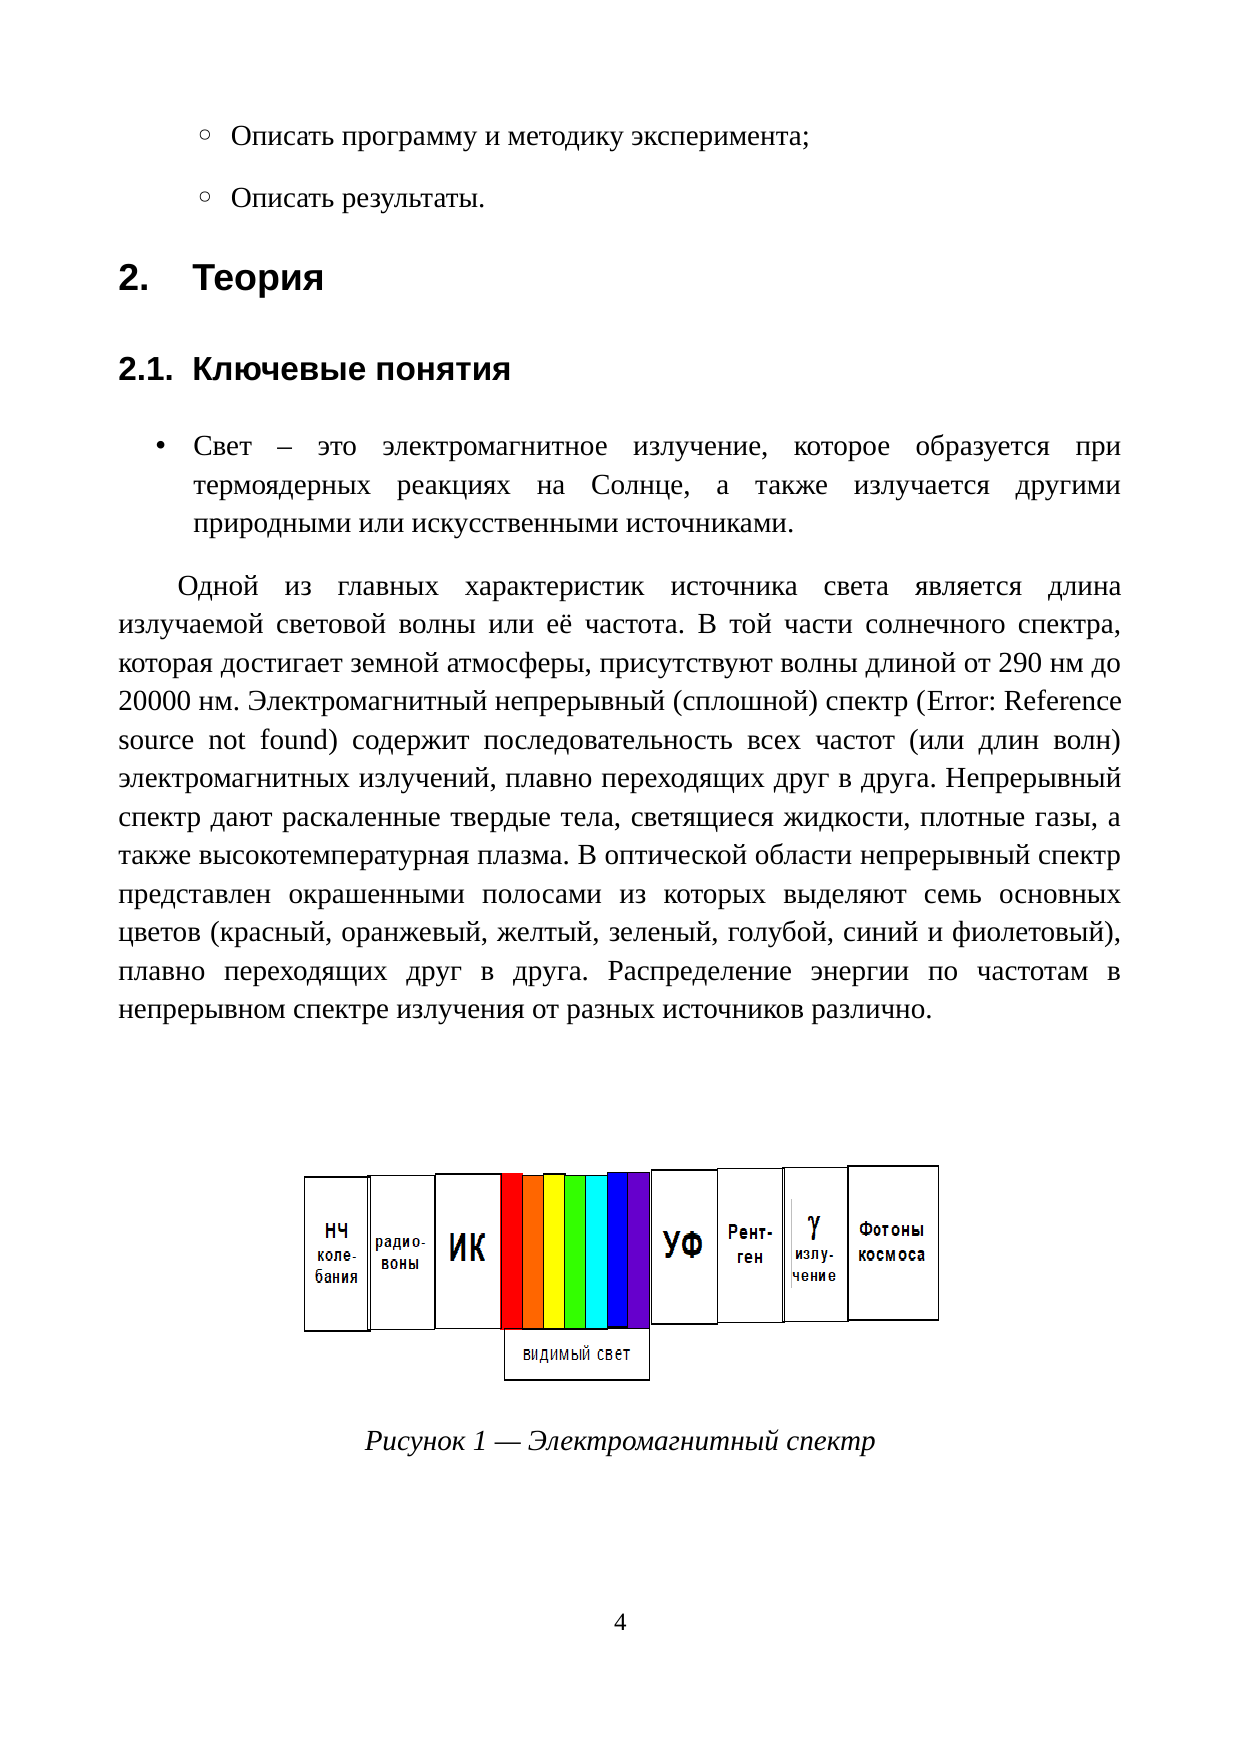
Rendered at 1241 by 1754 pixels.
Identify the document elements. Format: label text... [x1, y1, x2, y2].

list Описать программу и методику эксперимента; [193, 118, 1122, 152]
list Описать результаты. [193, 180, 1122, 214]
text Одной из главных характеристик источника света является длина излучаемой световой волны или её частота. В той части солнечного спектра, которая достигает земной атмосферы, присутствуют волны длиной от 290 нм до 20000 нм. Электромагнитный непрерывный (сплошной) спектр (Ошибка: источник перекрёстной ссылки не найден) содержит последовательность всех частот (или длин волн) электромагнитных излучений, плавно переходящих друг в друга. Непрерывный спектр дают раскаленные твердые тела, светящиеся жидкости, плотные газы, а также высокотемпературная плазма. В оптической области непрерывный спектр представлен окрашенными полосами из которых выделяют семь основных цветов (красный, оранжевый, желтый, зеленый, голубой, синий и фиолетовый), плавно переходящих друг в друга. Распределение энергии по частотам в непрерывном спектре излучения от разных источников различно. [118, 568, 1122, 1025]
subtitle Теория [118, 256, 1122, 299]
list Свет – это электромагнитное излучение, которое образуется при термоядерных реакциях на Солнце, а также излучается другими природными или искусственными источниками. [156, 428, 1122, 539]
text Рисунок 1 — Электромагнитный спектр [118, 1423, 1122, 1457]
subtitle Ключевые понятия [118, 349, 1122, 387]
